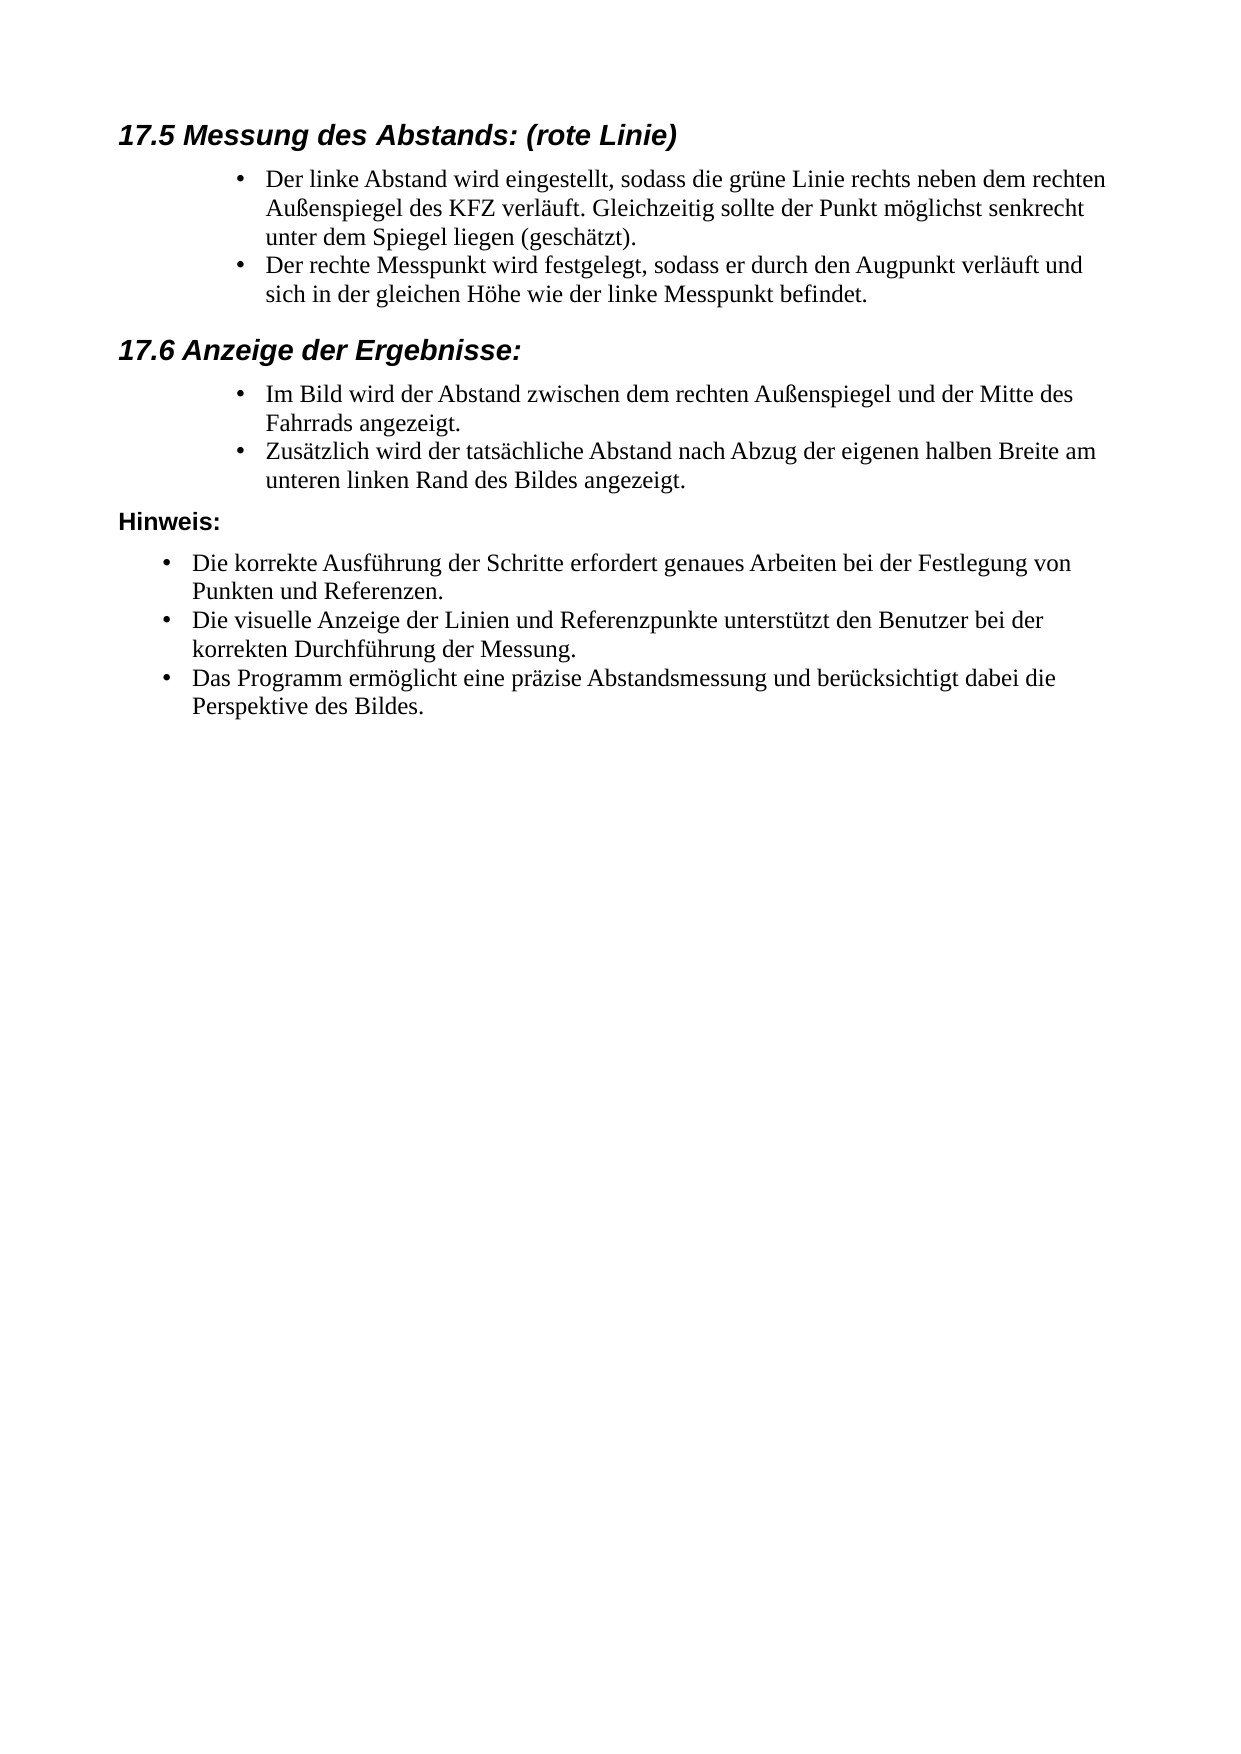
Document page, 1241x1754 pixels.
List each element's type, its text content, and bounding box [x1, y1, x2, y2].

list Der linke Abstand wird eingestellt, sodass die grüne Linie rechts neben dem rechten Außenspiegel des KFZ verläuft. Gleichzeitig sollte der Punkt möglichst senkrecht unter dem Spiegel liegen (geschätzt). [236, 164, 1122, 250]
list Die korrekte Ausführung der Schritte erfordert genaues Arbeiten bei der Festlegung von Punkten und Referenzen. [162, 548, 1122, 605]
list Der rechte Messpunkt wird festgelegt, sodass er durch den Augpunkt verläuft und sich in der gleichen Höhe wie der linke Messpunkt befindet. [236, 250, 1122, 308]
subtitle 17.6 Anzeige der Ergebnisse: [118, 333, 1122, 366]
text Hinweis: [118, 506, 1122, 535]
list Im Bild wird der Abstand zwischen dem rechten Außenspiegel und der Mitte des Fahrrads angezeigt. [236, 379, 1122, 436]
list Zusätzlich wird der tatsächliche Abstand nach Abzug der eigenen halben Breite am unteren linken Rand des Bildes angezeigt. [236, 436, 1122, 494]
list Das Programm ermöglicht eine präzise Abstandsmessung und berücksichtigt dabei die Perspektive des Bildes. [162, 663, 1122, 720]
list Die visuelle Anzeige der Linien und Referenzpunkte unterstützt den Benutzer bei der korrekten Durchführung der Messung. [162, 605, 1122, 663]
subtitle 17.5 Messung des Abstands: (rote Linie) [118, 118, 1122, 152]
